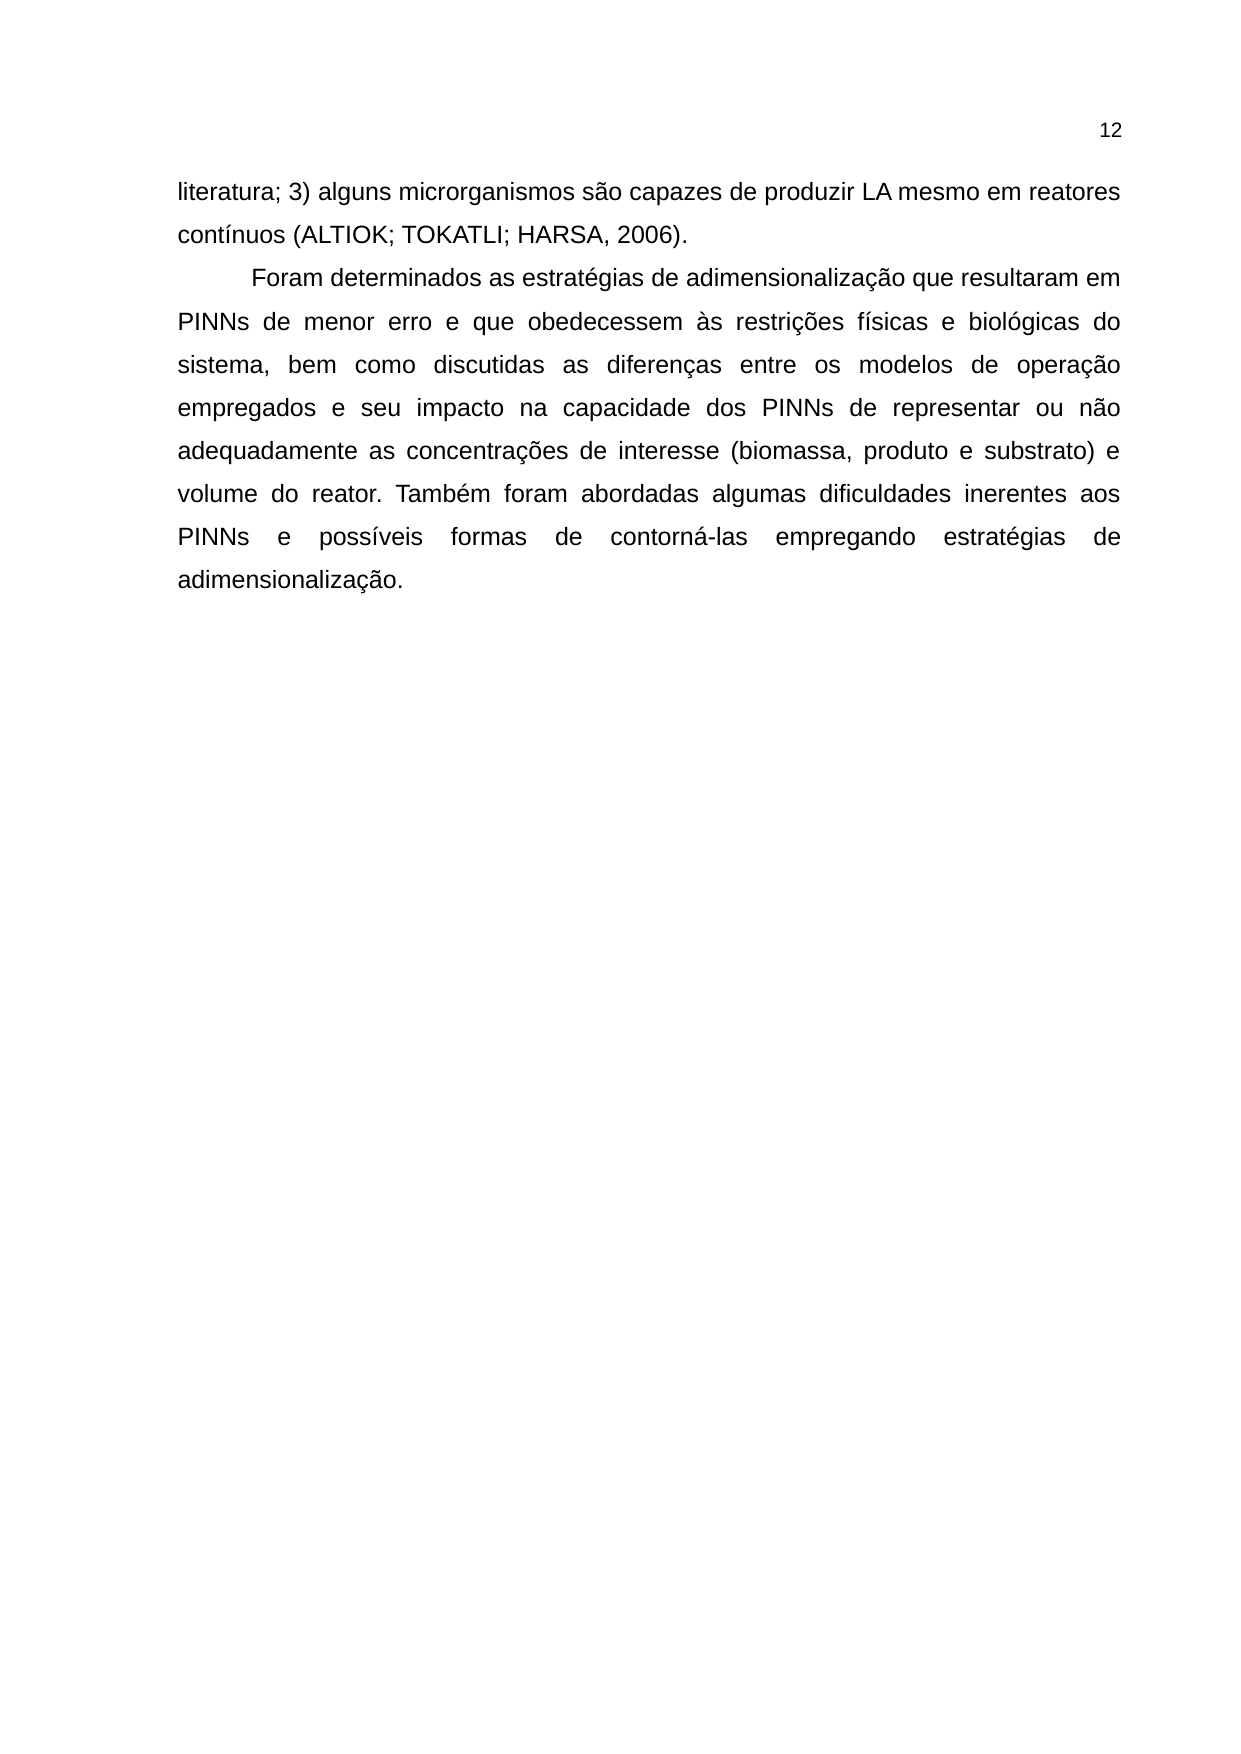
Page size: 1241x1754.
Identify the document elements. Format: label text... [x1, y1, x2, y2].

text literatura; 3) alguns microrganismos são capazes de produzir LA mesmo em reatores contínuos (ALTIOK; TOKATLI; HARSA, 2006). [177, 177, 1122, 249]
text Foram determinados as estratégias de adimensionalização que resultaram em PINNs de menor erro e que obedecessem às restrições físicas e biológicas do sistema, bem como discutidas as diferenças entre os modelos de operação empregados e seu impacto na capacidade dos PINNs de representar ou não adequadamente as concentrações de interesse (biomassa, produto e substrato) e volume do reator. Também foram abordadas algumas dificuldades inerentes aos PINNs e possíveis formas de contorná-las empregando estratégias de adimensionalização. [177, 263, 1122, 594]
